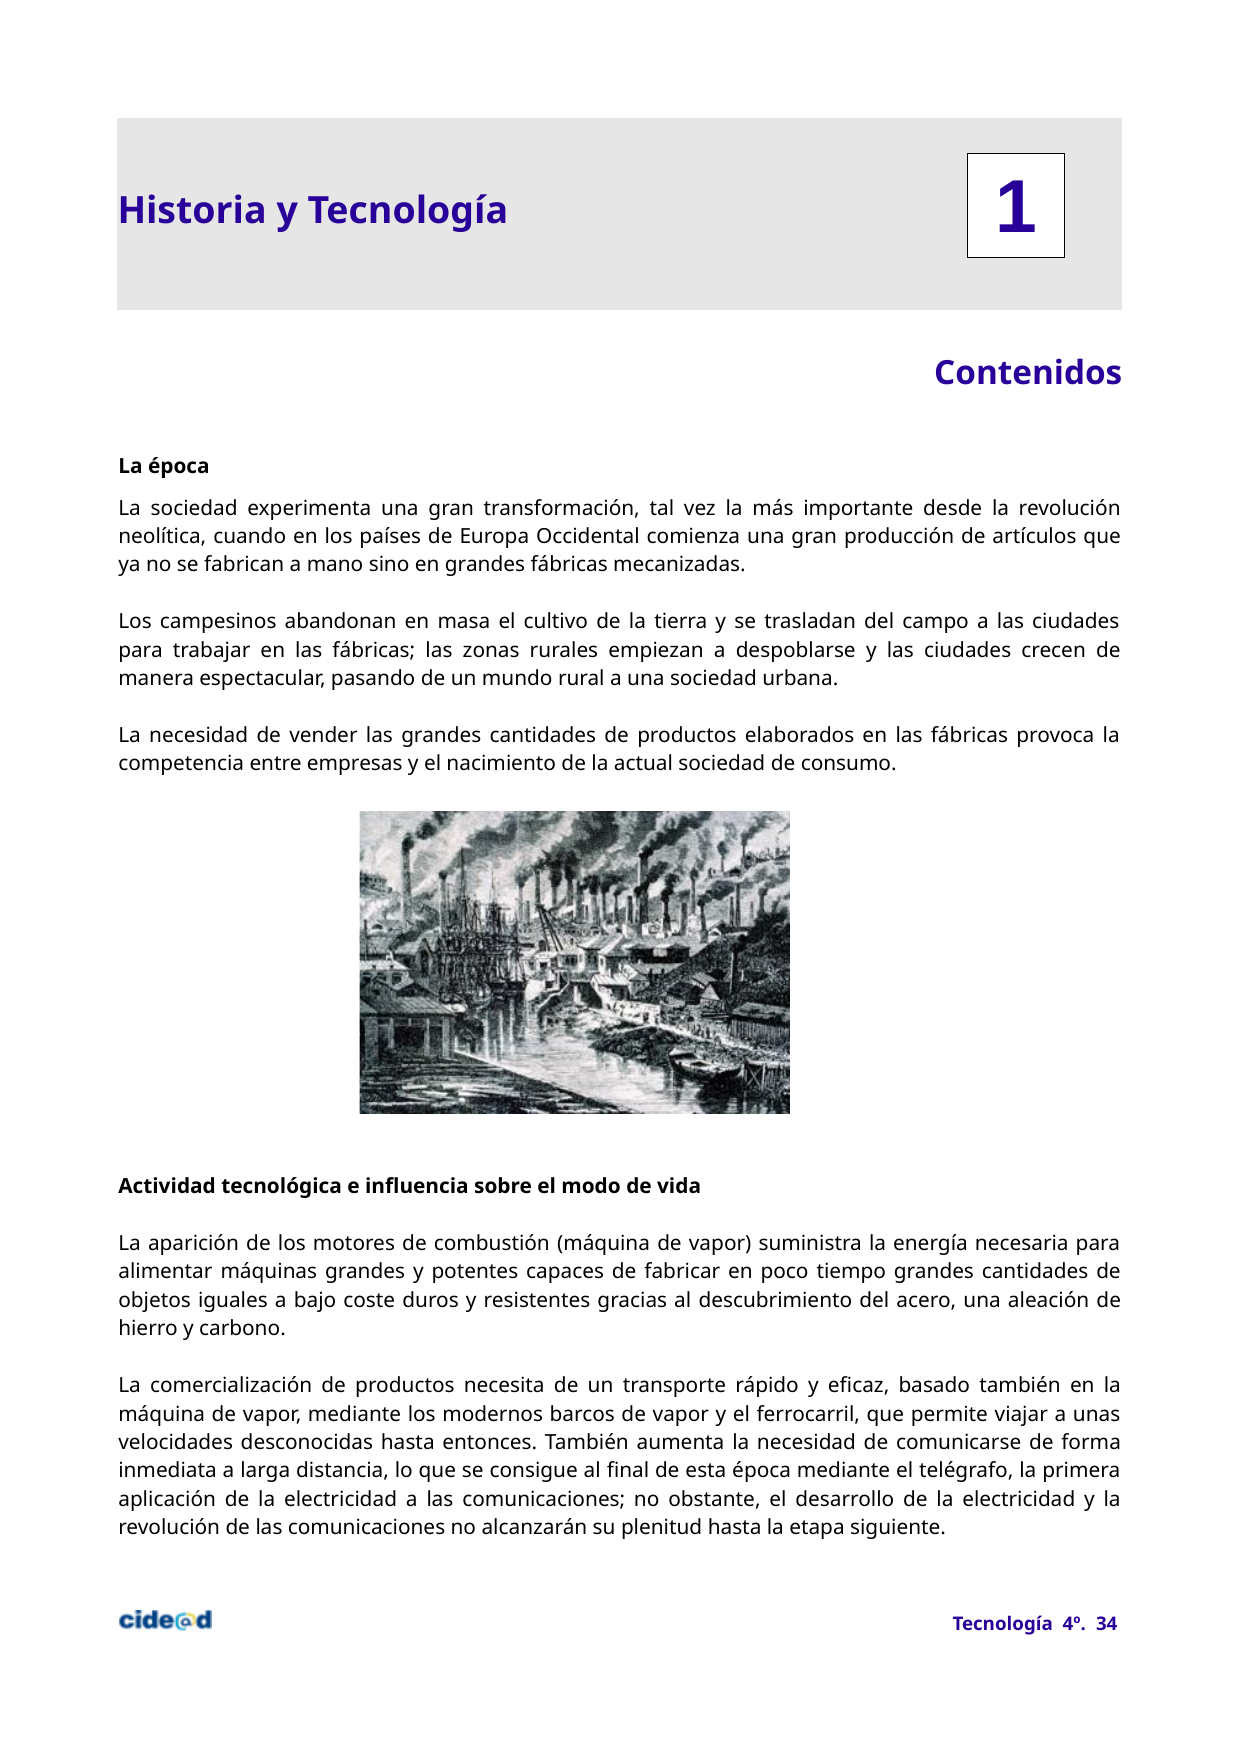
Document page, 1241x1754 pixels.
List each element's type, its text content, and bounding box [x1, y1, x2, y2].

text Los campesinos abandonan en masa el cultivo de la tierra y se trasladan del campo a las ciudades para trabajar en las fábricas; las zonas rurales empiezan a despoblarse y las ciudades crecen de manera espectacular, pasando de un mundo rural a una sociedad urbana. [118, 606, 1122, 692]
text La época [118, 452, 1122, 480]
picture [359, 811, 790, 1114]
text La sociedad experimenta una gran transformación, tal vez la más importante desde la revolución neolítica, cuando en los países de Europa Occidental comienza una gran producción de artículos que ya no se fabrican a mano sino en grandes fábricas mecanizadas. [118, 493, 1122, 578]
text Contenidos [118, 349, 1122, 394]
text La aparición de los motores de combustión (máquina de vapor) suministra la energía necesaria para alimentar máquinas grandes y potentes capaces de fabricar en poco tiempo grandes cantidades de objetos iguales a bajo coste duros y resistentes gracias al descubrimiento del acero, una aleación de hierro y carbono. [118, 1228, 1122, 1342]
text Actividad tecnológica e influencia sobre el modo de vida [118, 1142, 1122, 1199]
text La comercialización de productos necesita de un transporte rápido y eficaz, basado también en la máquina de vapor, mediante los modernos barcos de vapor y el ferrocarril, que permite viajar a unas velocidades desconocidas hasta entonces. También aumenta la necesidad de comunicarse de forma inmediata a larga distancia, lo que se consigue al final de esta época mediante el telégrafo, la primera aplicación de la electricidad a las comunicaciones; no obstante, el desarrollo de la electricidad y la revolución de las comunicaciones no alcanzarán su plenitud hasta la etapa siguiente. [118, 1370, 1122, 1541]
table_header Historia y Tecnología [117, 118, 1122, 310]
picture [118, 1610, 212, 1632]
text La necesidad de vender las grandes cantidades de productos elaborados en las fábricas provoca la competencia entre empresas y el nacimiento de la actual sociedad de consumo. [118, 720, 1122, 777]
